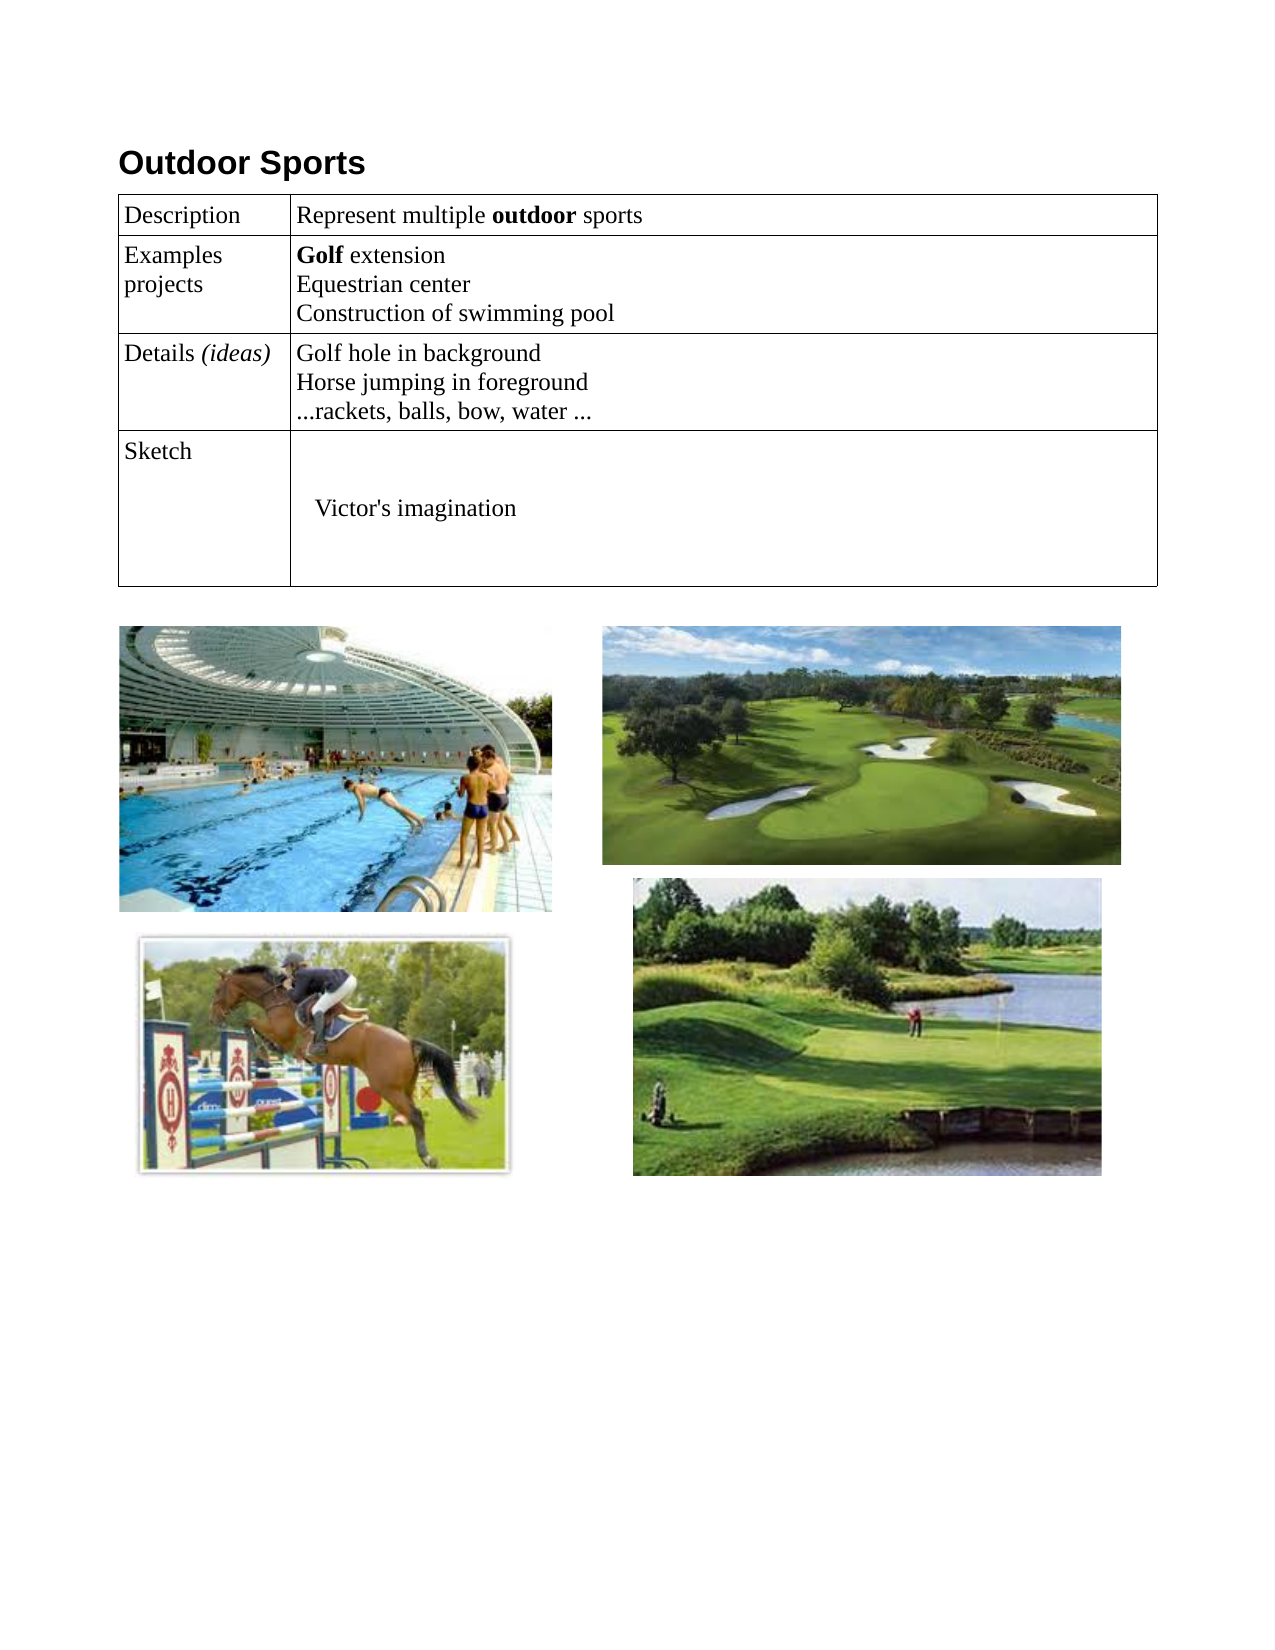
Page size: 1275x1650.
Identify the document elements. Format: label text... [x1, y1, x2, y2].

table_cell Sketch [119, 431, 290, 586]
picture [119, 626, 553, 912]
table_cell Details (ideas) [119, 334, 290, 430]
table_cell Examples projects [119, 236, 290, 332]
table_cell Golf extension Equestrian center Construction of swimming pool [291, 236, 1157, 332]
table_header Description [119, 195, 290, 234]
picture [633, 878, 1102, 1176]
subtitle Outdoor Sports [118, 143, 1157, 182]
picture [134, 932, 516, 1179]
picture [602, 626, 1122, 865]
table_cell Victor's imagination [291, 431, 1157, 586]
table_header Represent multiple outdoor sports [291, 195, 1157, 234]
table_cell Golf hole in background Horse jumping in foreground ...rackets, balls, bow, water ... [291, 334, 1157, 430]
